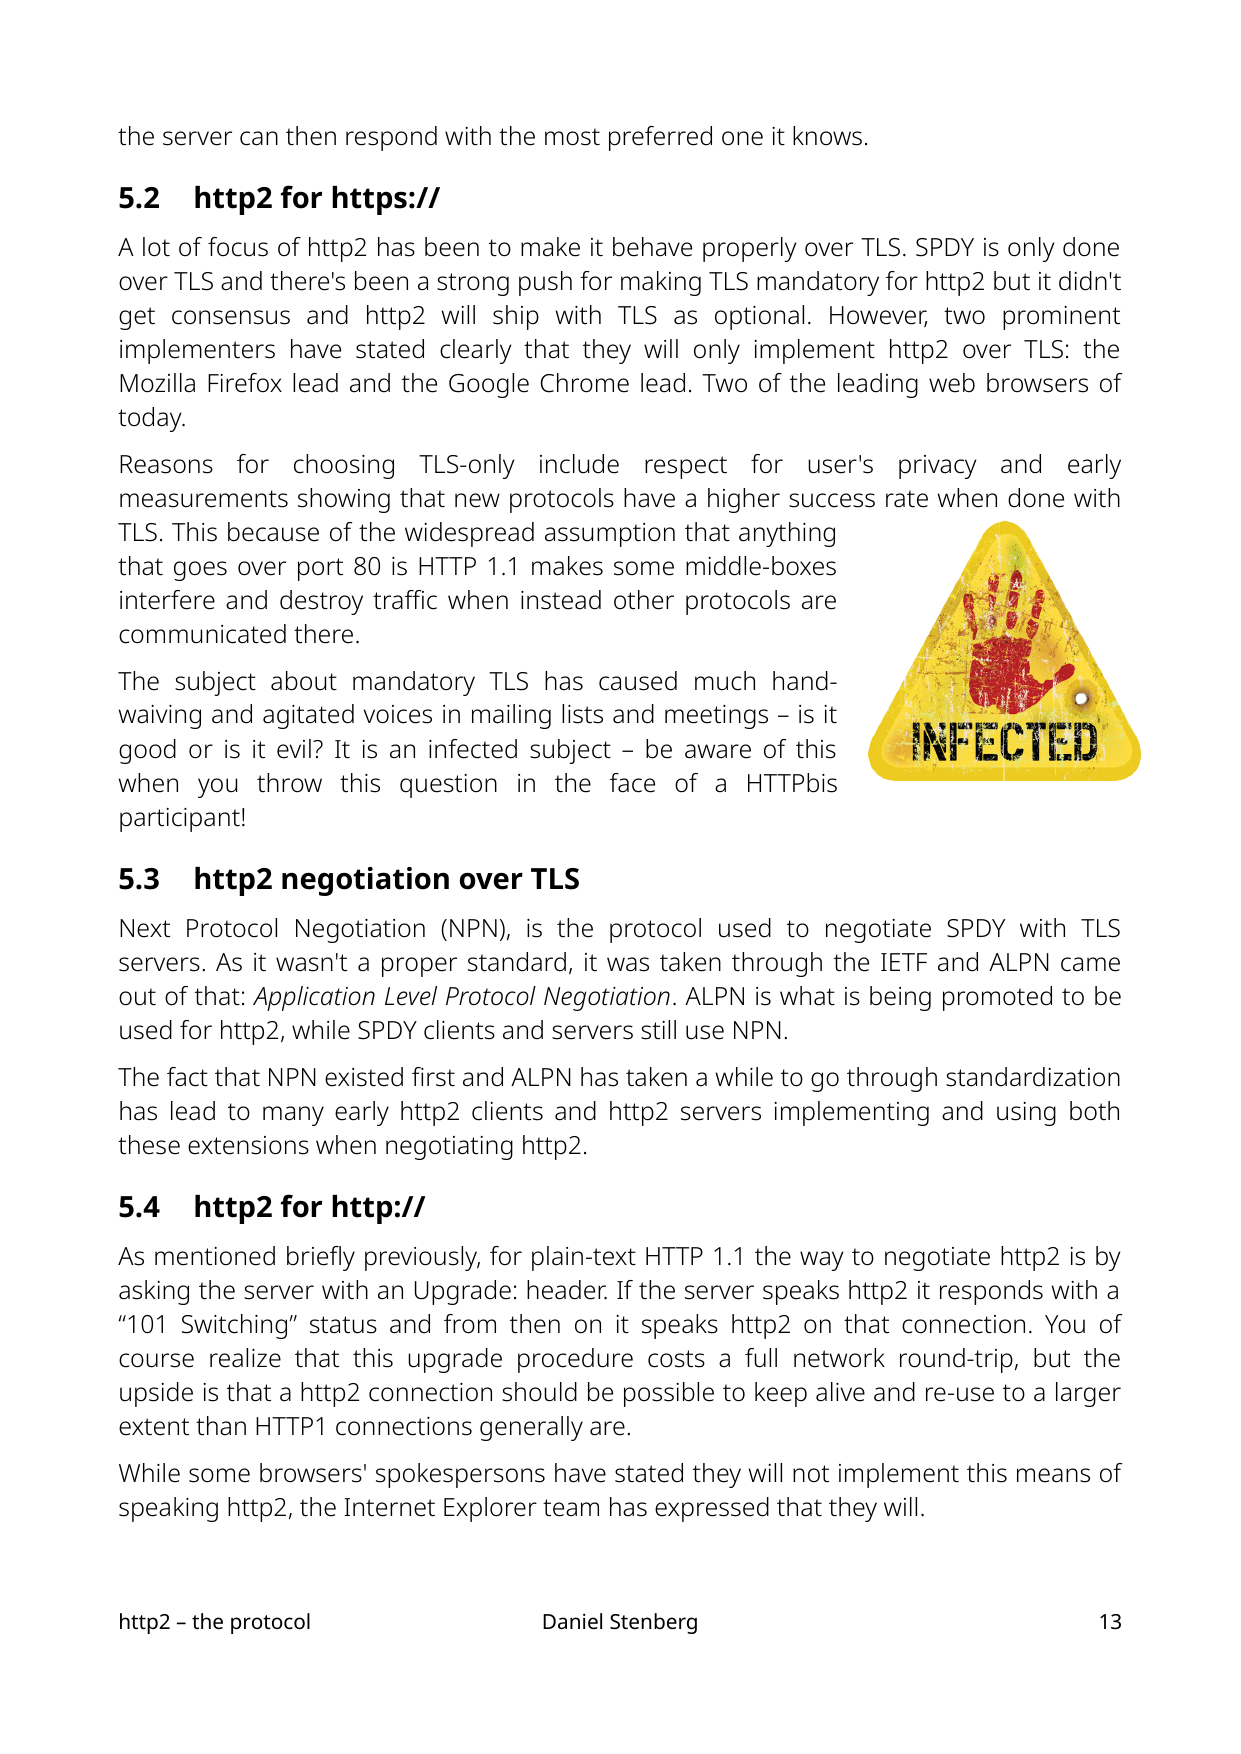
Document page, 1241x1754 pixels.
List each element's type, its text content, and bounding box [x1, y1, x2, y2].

picture [868, 521, 1141, 781]
text the server can then respond with the most preferred one it knows. [118, 118, 1122, 152]
text While some browsers' spokespersons have stated they will not implement this means of speaking http2, the Internet Explorer team has expressed that they will. [118, 1456, 1122, 1524]
text A lot of focus of http2 has been to make it behave properly over TLS. SPDY is only done over TLS and there's been a strong push for making TLS mandatory for http2 but it didn't get consensus and http2 will ship with TLS as optional. However, two prominent implementers have stated clearly that they will only implement http2 over TLS: the Mozilla Firefox lead and the Google Chrome lead. Two of the leading web browsers of today. [118, 229, 1122, 434]
text Reasons for choosing TLS-only include respect for user's privacy and early measurements showing that new protocols have a higher success rate when done with TLS. This because of the widespread assumption that anything that goes over port 80 is HTTP 1.1 makes some middle-boxes interfere and destroy traffic when instead other protocols are communicated there. [118, 446, 1122, 651]
text The subject about mandatory TLS has caused much hand-waiving and agitated voices in mailing lists and meetings – is it good or is it evil? It is an infected subject – be aware of this when you throw this question in the face of a HTTPbis participant! [118, 663, 1122, 833]
text As mentioned briefly previously, for plain-text HTTP 1.1 the way to negotiate http2 is by asking the server with an Upgrade: header. If the server speaks http2 it responds with a “101 Switching” status and from then on it speaks http2 on that connection. You of course realize that this upgrade procedure costs a full network round-trip, but the upside is that a http2 connection should be possible to keep alive and re-use to a larger extent than HTTP1 connections generally are. [118, 1239, 1122, 1443]
subtitle http2 for https:// [118, 177, 1122, 217]
text The fact that NPN existed first and ALPN has taken a while to go through standardization has lead to many early http2 clients and http2 servers implementing and using both these extensions when negotiating http2. [118, 1059, 1122, 1162]
subtitle http2 negotiation over TLS [118, 858, 1122, 898]
subtitle http2 for http:// [118, 1187, 1122, 1226]
text Next Protocol Negotiation (NPN), is the protocol used to negotiate SPDY with TLS servers. As it wasn't a proper standard, it was taken through the IETF and ALPN came out of that: Application Level Protocol Negotiation. ALPN is what is being promoted to be used for http2, while SPDY clients and servers still use NPN. [118, 911, 1122, 1047]
